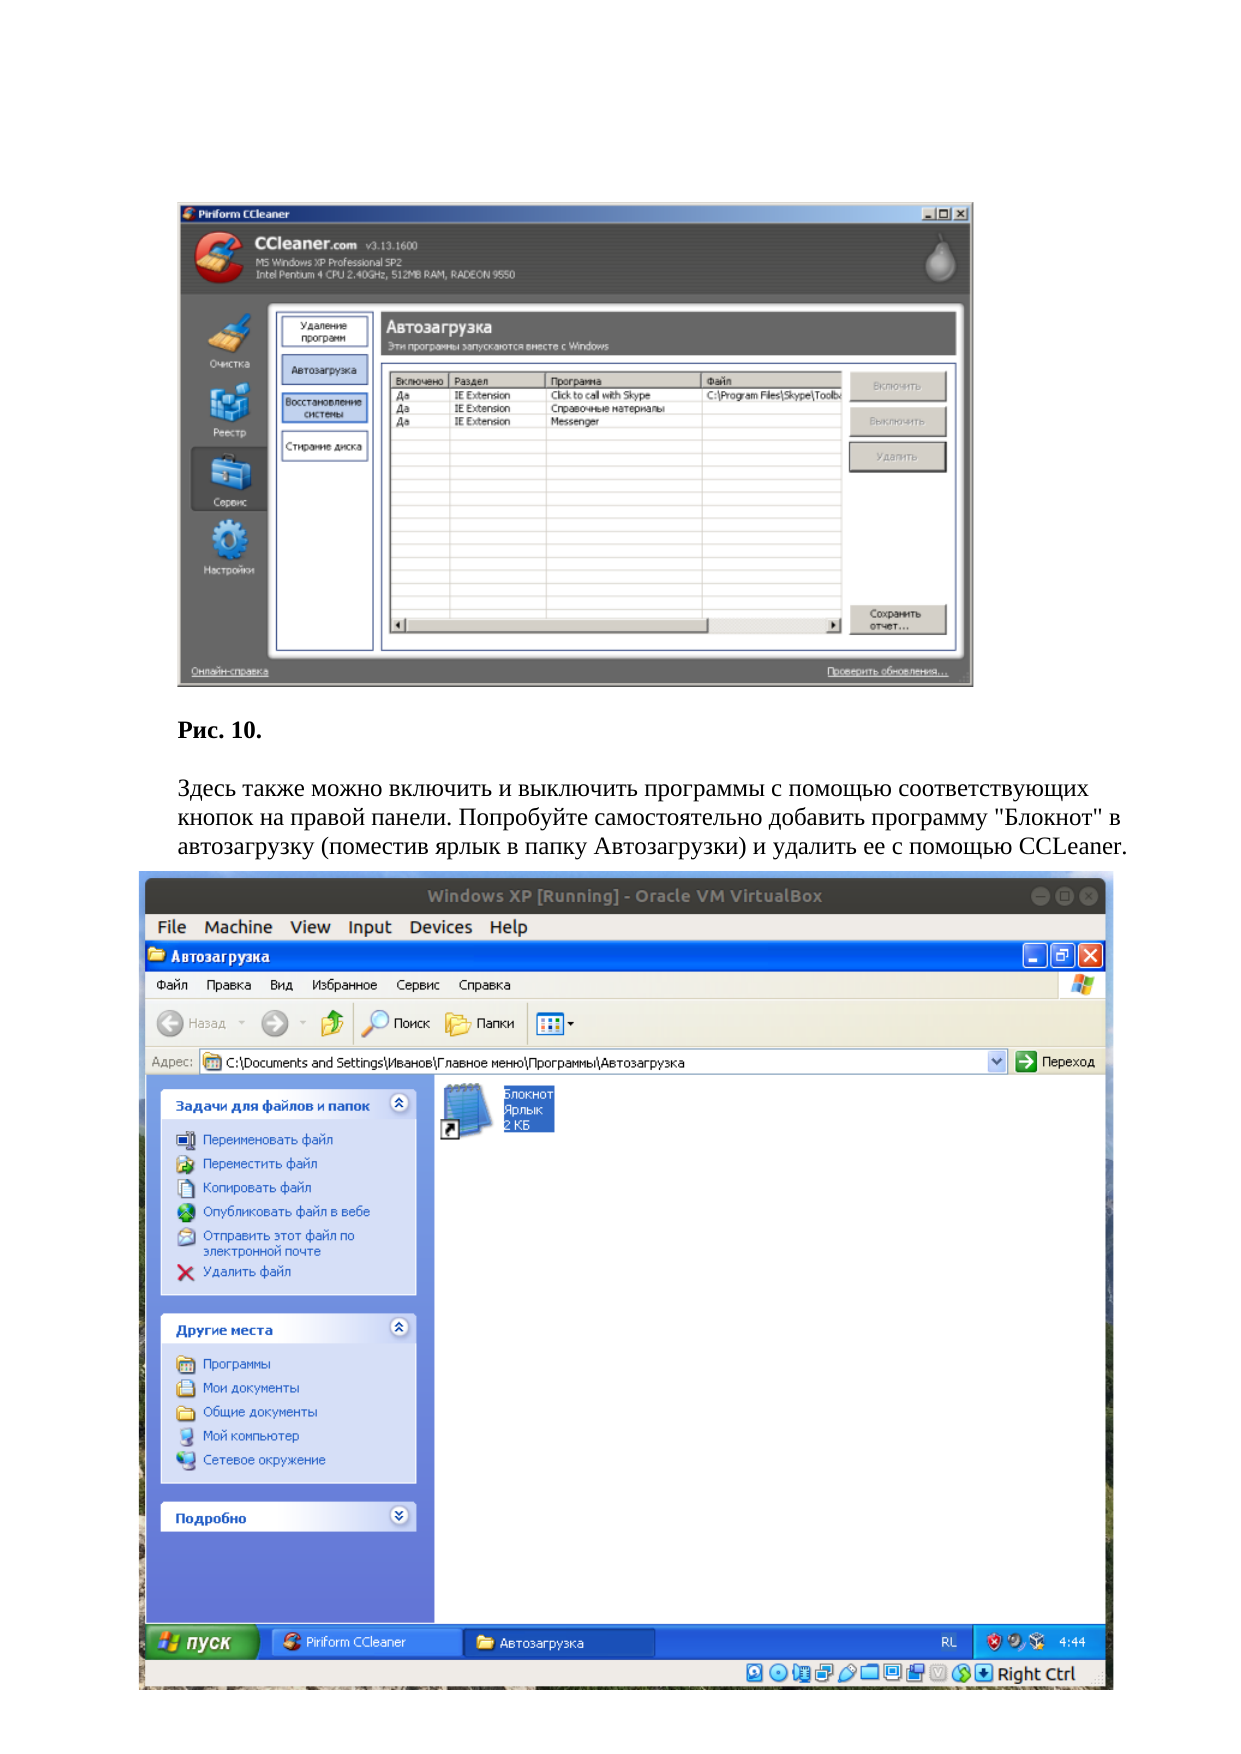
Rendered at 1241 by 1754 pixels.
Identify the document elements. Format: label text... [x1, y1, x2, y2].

text Рис. 10. [177, 687, 1152, 744]
picture [177, 202, 974, 687]
picture [138, 871, 1114, 1690]
text Здесь также можно включить и выключить программы с помощью соответствующих кнопок на правой панели. Попробуйте самостоятельно добавить программу "Блокнот" в автозагрузку (поместив ярлык в папку Автозагрузки) и удалить ее с помощью CCLeaner. [177, 773, 1152, 859]
